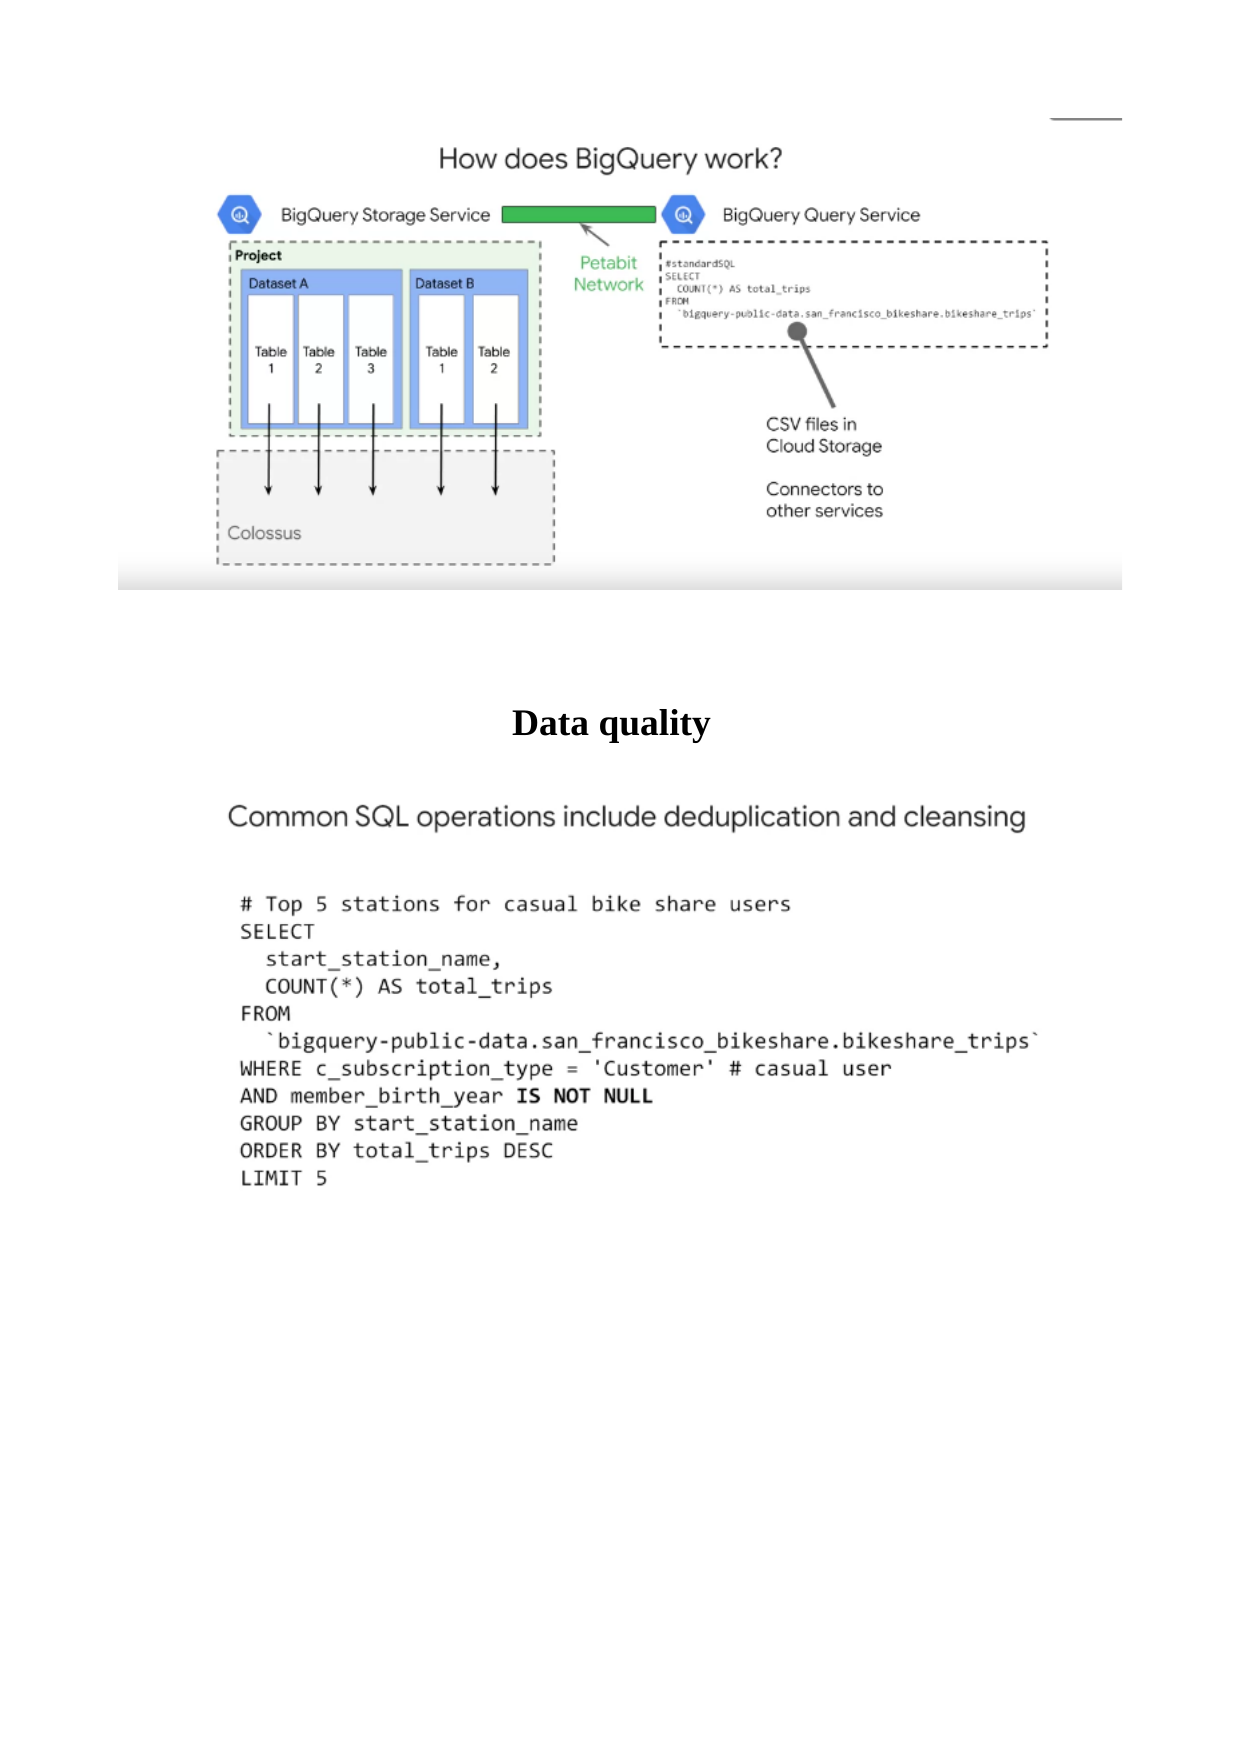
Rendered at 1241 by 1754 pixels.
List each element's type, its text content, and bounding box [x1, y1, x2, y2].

picture [118, 118, 1123, 590]
picture [118, 785, 1123, 1211]
subtitle Data quality [118, 701, 1122, 744]
